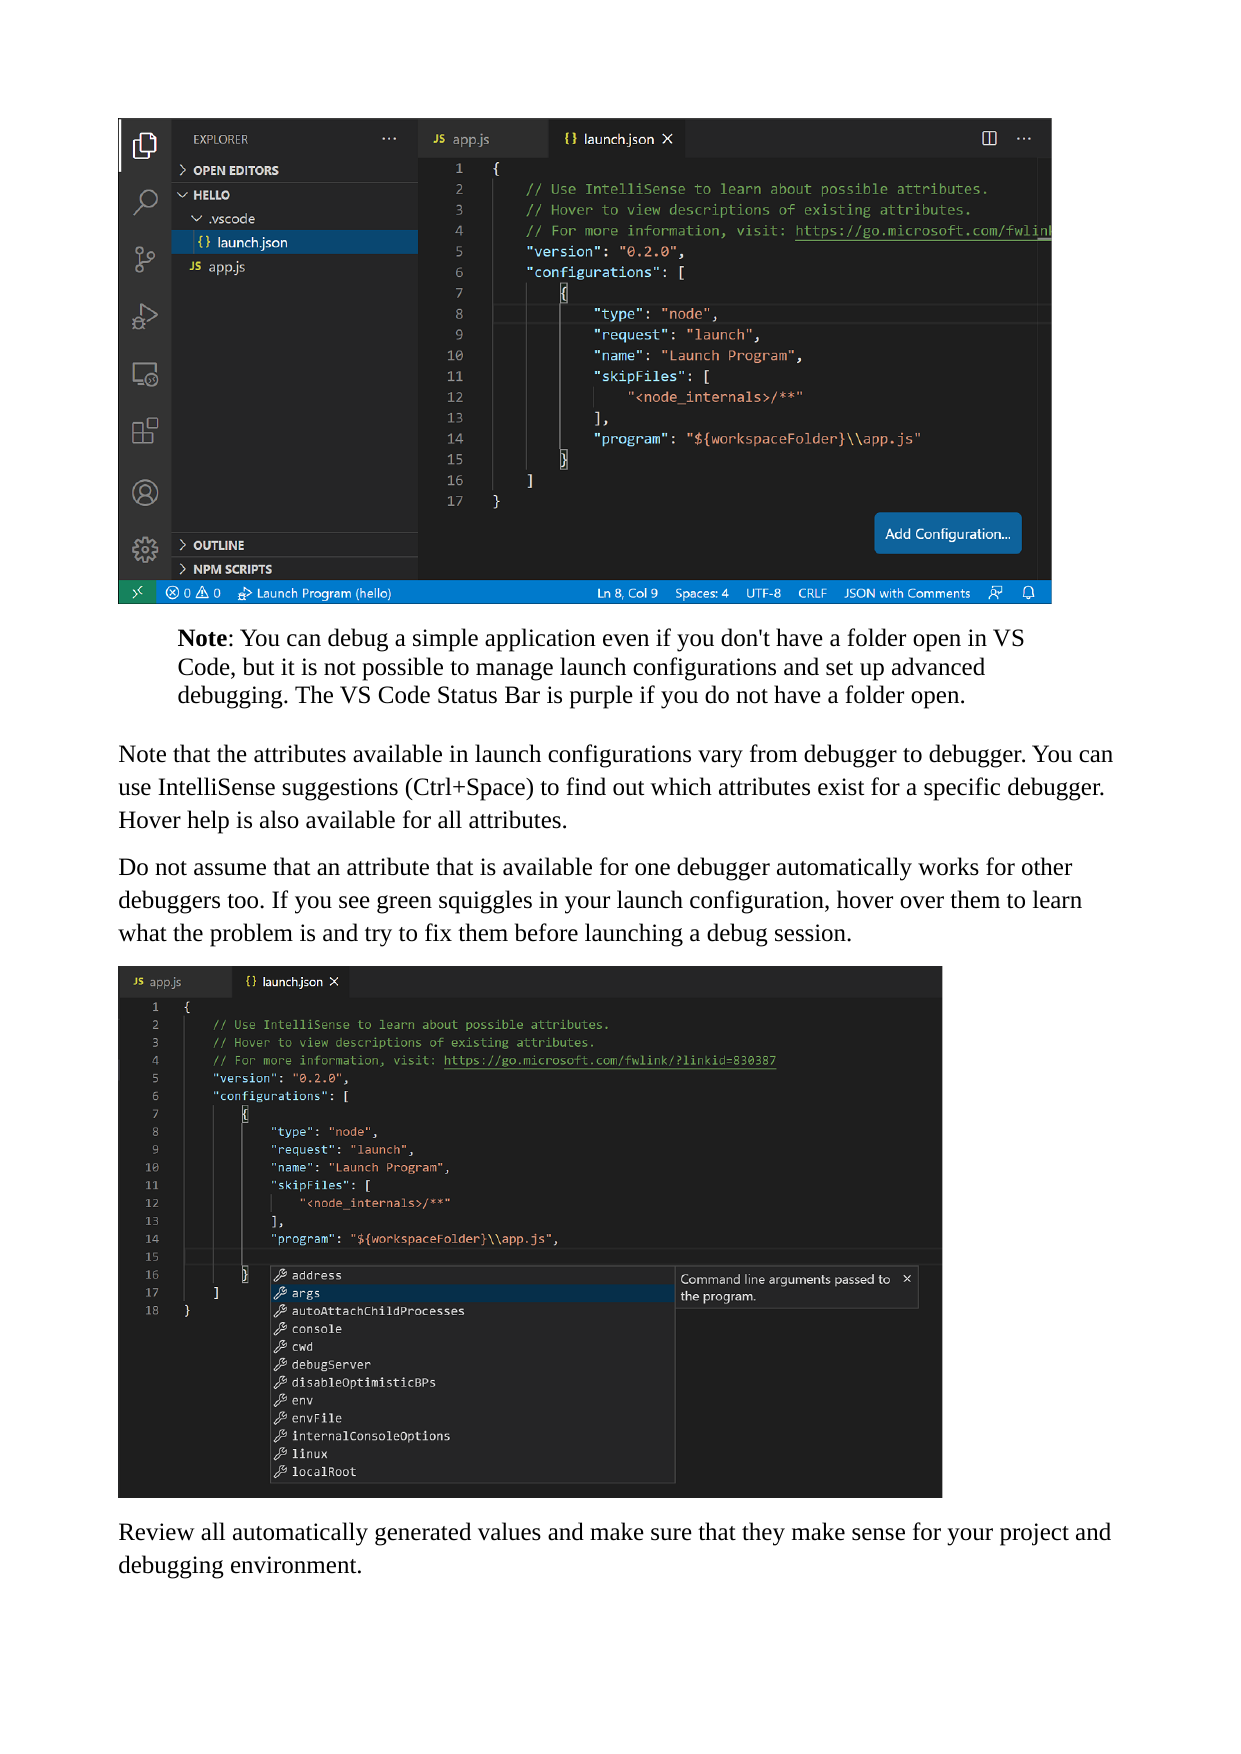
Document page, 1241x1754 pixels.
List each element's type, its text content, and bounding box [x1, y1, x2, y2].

picture [118, 966, 943, 1498]
text Do not assume that an attribute that is available for one debugger automatically works for other debuggers too. If you see green squiggles in your launch configuration, hover over them to learn what the problem is and try to fix them before launching a debug session. [118, 852, 1122, 947]
picture [118, 118, 1052, 604]
text Note that the attributes available in launch configurations vary from debugger to debugger. You can use IntelliSense suggestions (Ctrl+Space) to find out which attributes exist for a specific debugger. Hover help is also available for all attributes. [118, 739, 1122, 833]
text Review all automatically generated values and make sure that they make sense for your project and debugging environment. [118, 1517, 1122, 1578]
text Note: You can debug a simple application even if you don't have a folder open in VS Code, but it is not possible to manage launch configurations and set up advanced debugging. The VS Code Status Bar is purple if you do not have a folder open. [177, 623, 1063, 709]
